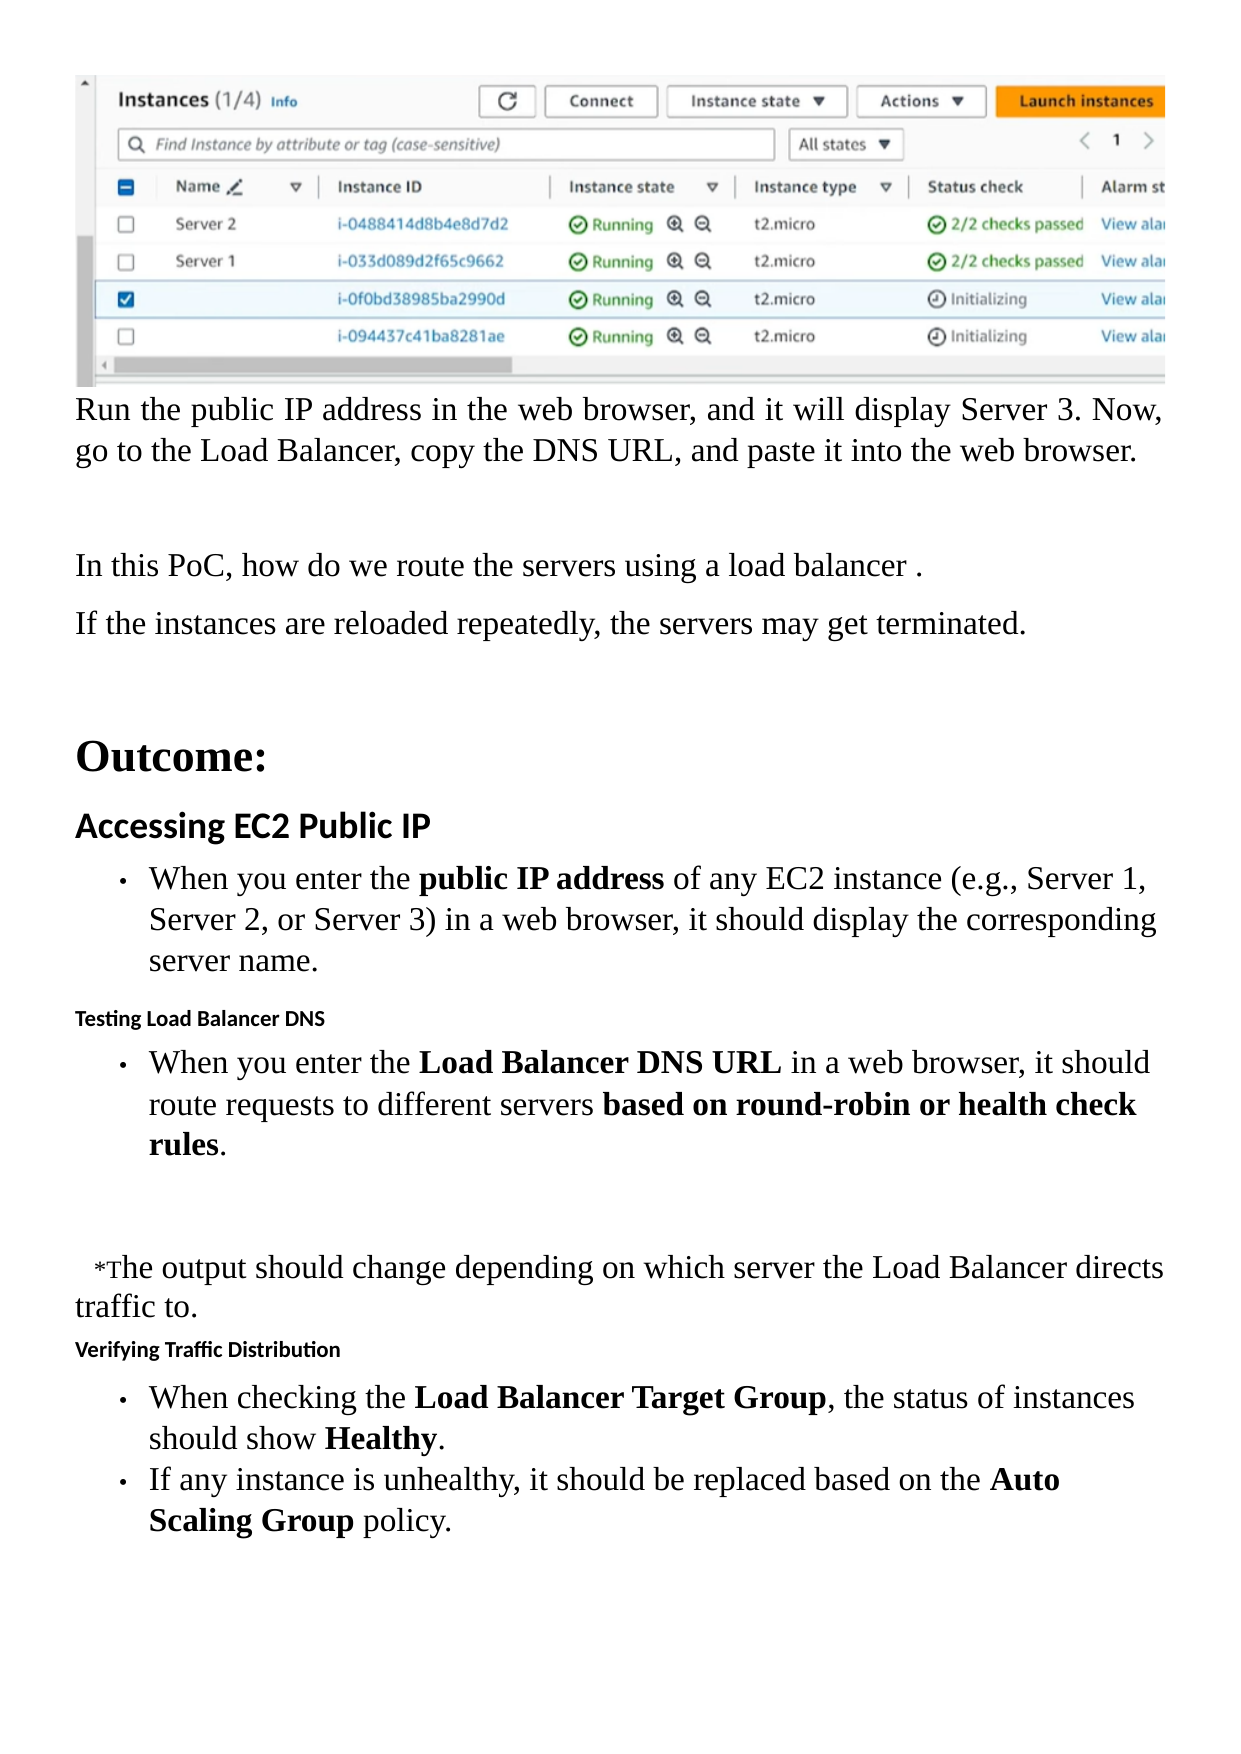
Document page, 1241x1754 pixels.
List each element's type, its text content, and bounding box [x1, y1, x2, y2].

list When you enter the public IP address of any EC2 instance (e.g., Server 1, Server 2, or Server 3) in a web browser, it should display the corresponding server name. [119, 859, 1165, 979]
text In this PoC, how do we route the servers using a load balancer . [75, 546, 1165, 584]
text Verifying Traffic Distribution [75, 1335, 1165, 1363]
list When checking the Load Balancer Target Group, the status of instances should show Healthy. [119, 1377, 1165, 1456]
list If any instance is unhealthy, it should be replaced based on the Auto Scaling Group policy. [119, 1459, 1165, 1538]
text Run the public IP address in the web browser, and it will display Server 3. Now, go to the Load Balancer, copy the DNS URL, and paste it into the web browser. [75, 387, 1165, 469]
text If the instances are reloaded repeatedly, the servers may get terminated. [75, 603, 1165, 642]
text *The output should change depending on which server the Load Balancer directs traffic to. [75, 1248, 1165, 1324]
subtitle Accessing EC2 Public IP [75, 802, 1165, 848]
subtitle Testing Load Balancer DNS [75, 1004, 1165, 1032]
subtitle Outcome: [75, 729, 1165, 782]
list When you enter the Load Balancer DNS URL in a web browser, it should route requests to different servers based on round-robin or health check rules. [119, 1043, 1165, 1163]
